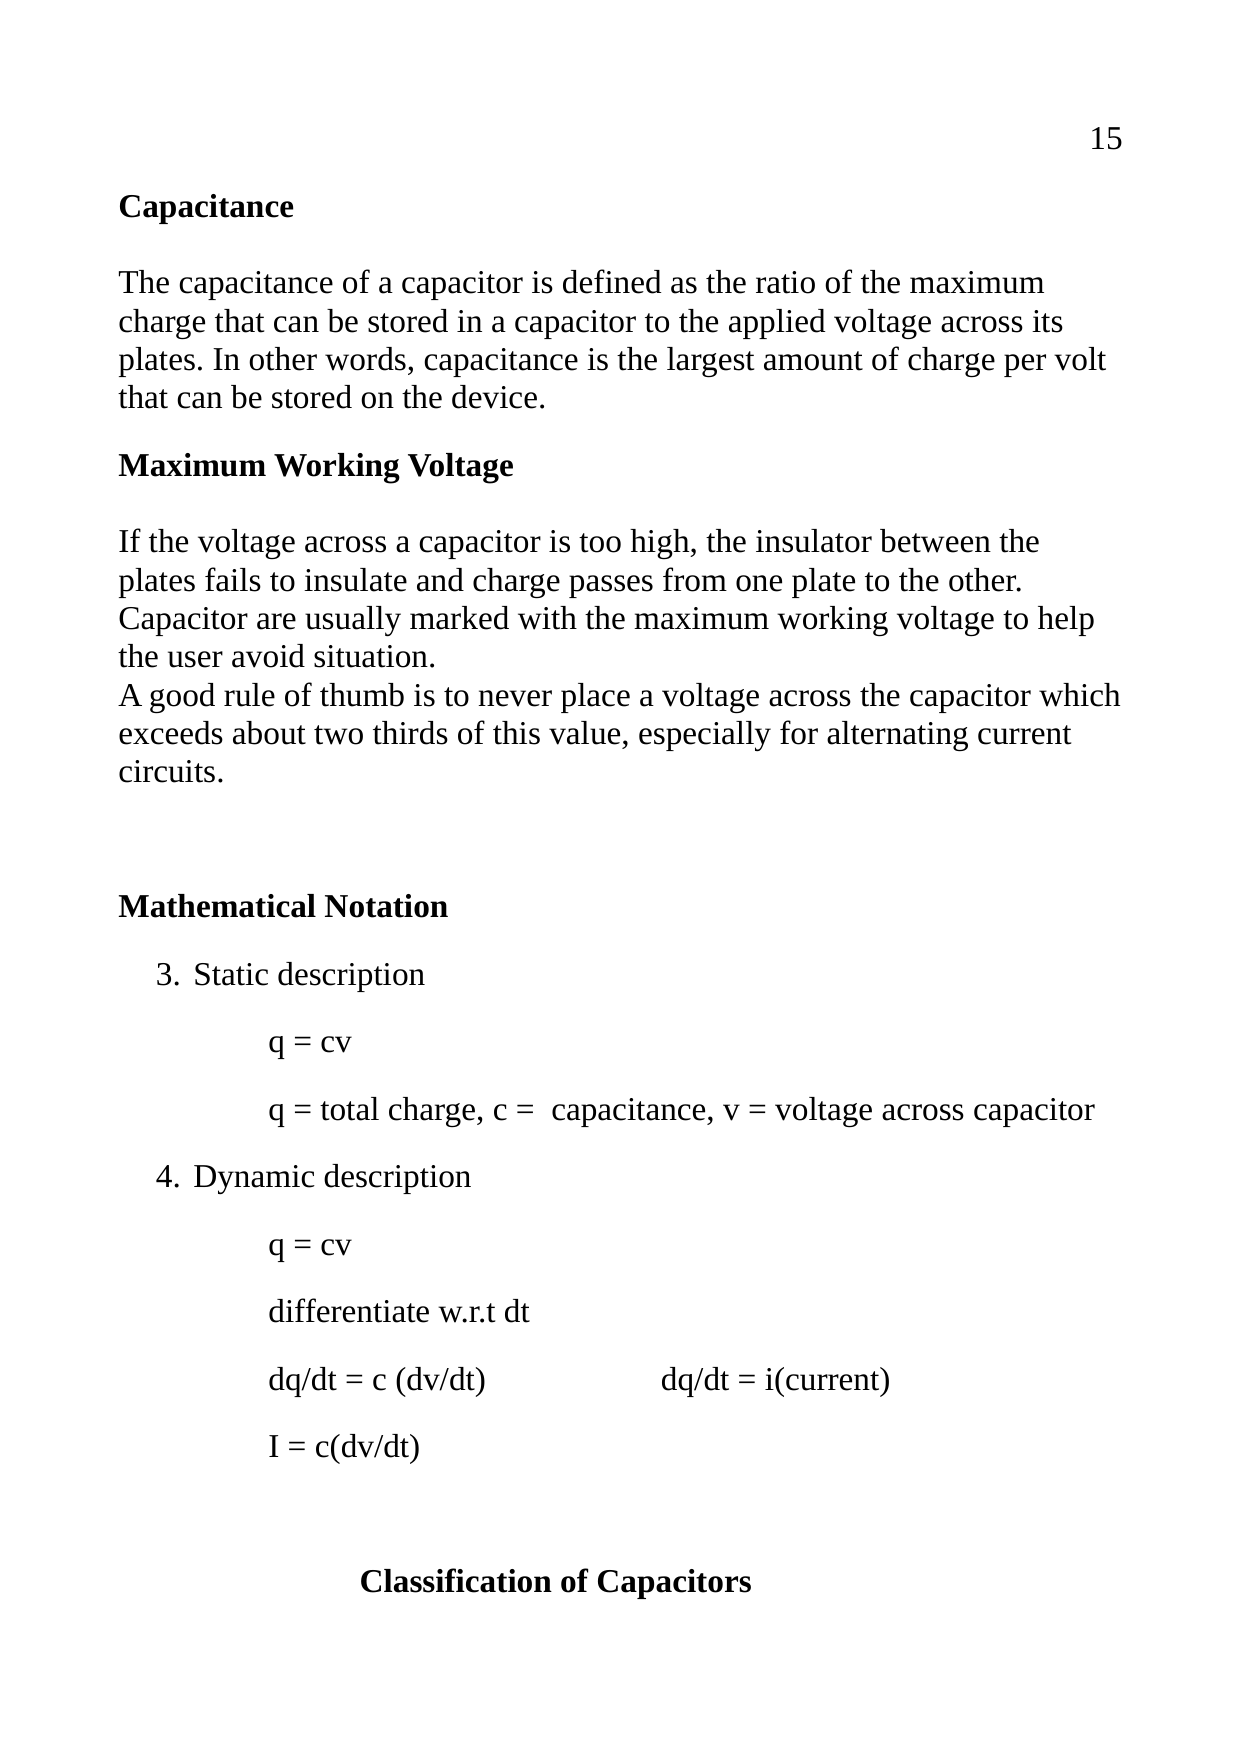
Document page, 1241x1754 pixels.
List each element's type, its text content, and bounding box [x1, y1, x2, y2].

list Dynamic description [156, 1157, 1122, 1195]
text dq/dt = c (dv/dt) dq/dt = i(current) [193, 1359, 1122, 1398]
text q = cv [193, 1022, 1122, 1060]
text differentiate w.r.t dt [193, 1292, 1122, 1330]
text Maximum Working Voltage If the voltage across a capacitor is too high, the insulator between the plates fails to insulate and charge passes from one plate to the other. Capacitor are usually marked with the maximum working voltage to help the user avoid situation. A good rule of thumb is to never place a voltage across the capacitor which exceeds about two thirds of this value, especially for alternating current circuits. [118, 445, 1122, 790]
list Static description [156, 954, 1122, 993]
text q = cv [193, 1224, 1122, 1263]
text q = total charge, c = capacitance, v = voltage across capacitor [193, 1089, 1122, 1128]
text Classification of Capacitors [118, 1562, 1122, 1600]
text Mathematical Notation [118, 887, 1122, 925]
text Capacitance The capacitance of a capacitor is defined as the ratio of the maximum charge that can be stored in a capacitor to the applied voltage across its plates. In other words, capacitance is the largest amount of charge per volt that can be stored on the device. [118, 186, 1122, 416]
text I = c(dv/dt) [193, 1427, 1122, 1465]
